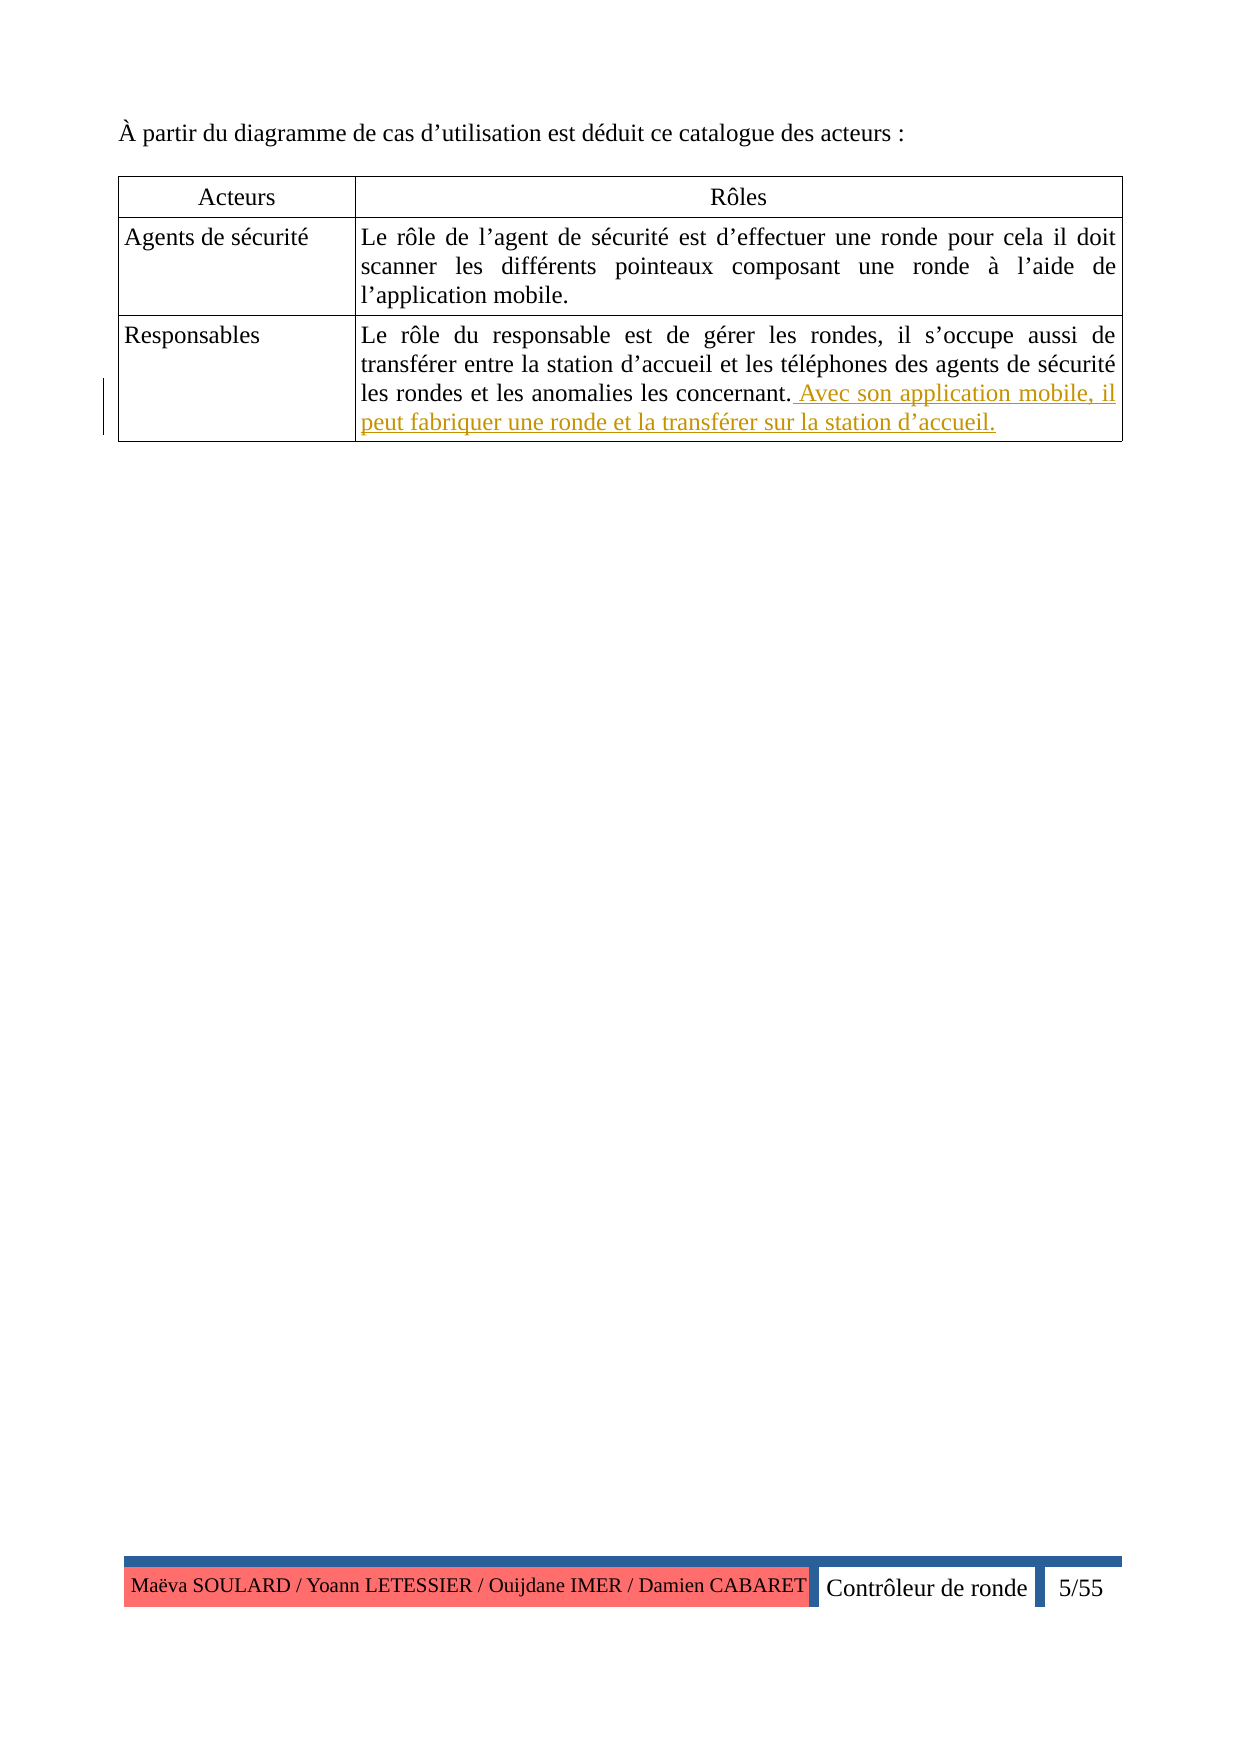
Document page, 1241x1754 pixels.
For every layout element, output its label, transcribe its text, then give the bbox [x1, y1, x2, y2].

table_header Rôles [356, 177, 1122, 217]
table_header Acteurs [119, 177, 355, 217]
table_cell Agents de sécurité [119, 218, 355, 314]
table_cell Responsables [119, 316, 355, 441]
table_cell Le rôle de l’agent de sécurité est d’effectuer une ronde pour cela il doit scanner les différents pointeaux composant une ronde à l’aide de l’application mobile. [356, 218, 1122, 314]
table_cell Le rôle du responsable est de gérer les rondes, il s’occupe aussi de transférer entre la station d’accueil et les téléphones des agents de sécurité les rondes et les anomalies les concernant. Avec son application mobile, il peut fabriquer une ronde et la transférer sur la station d’accueil. [356, 316, 1122, 441]
text À partir du diagramme de cas d’utilisation est déduit ce catalogue des acteurs : [118, 118, 1122, 147]
